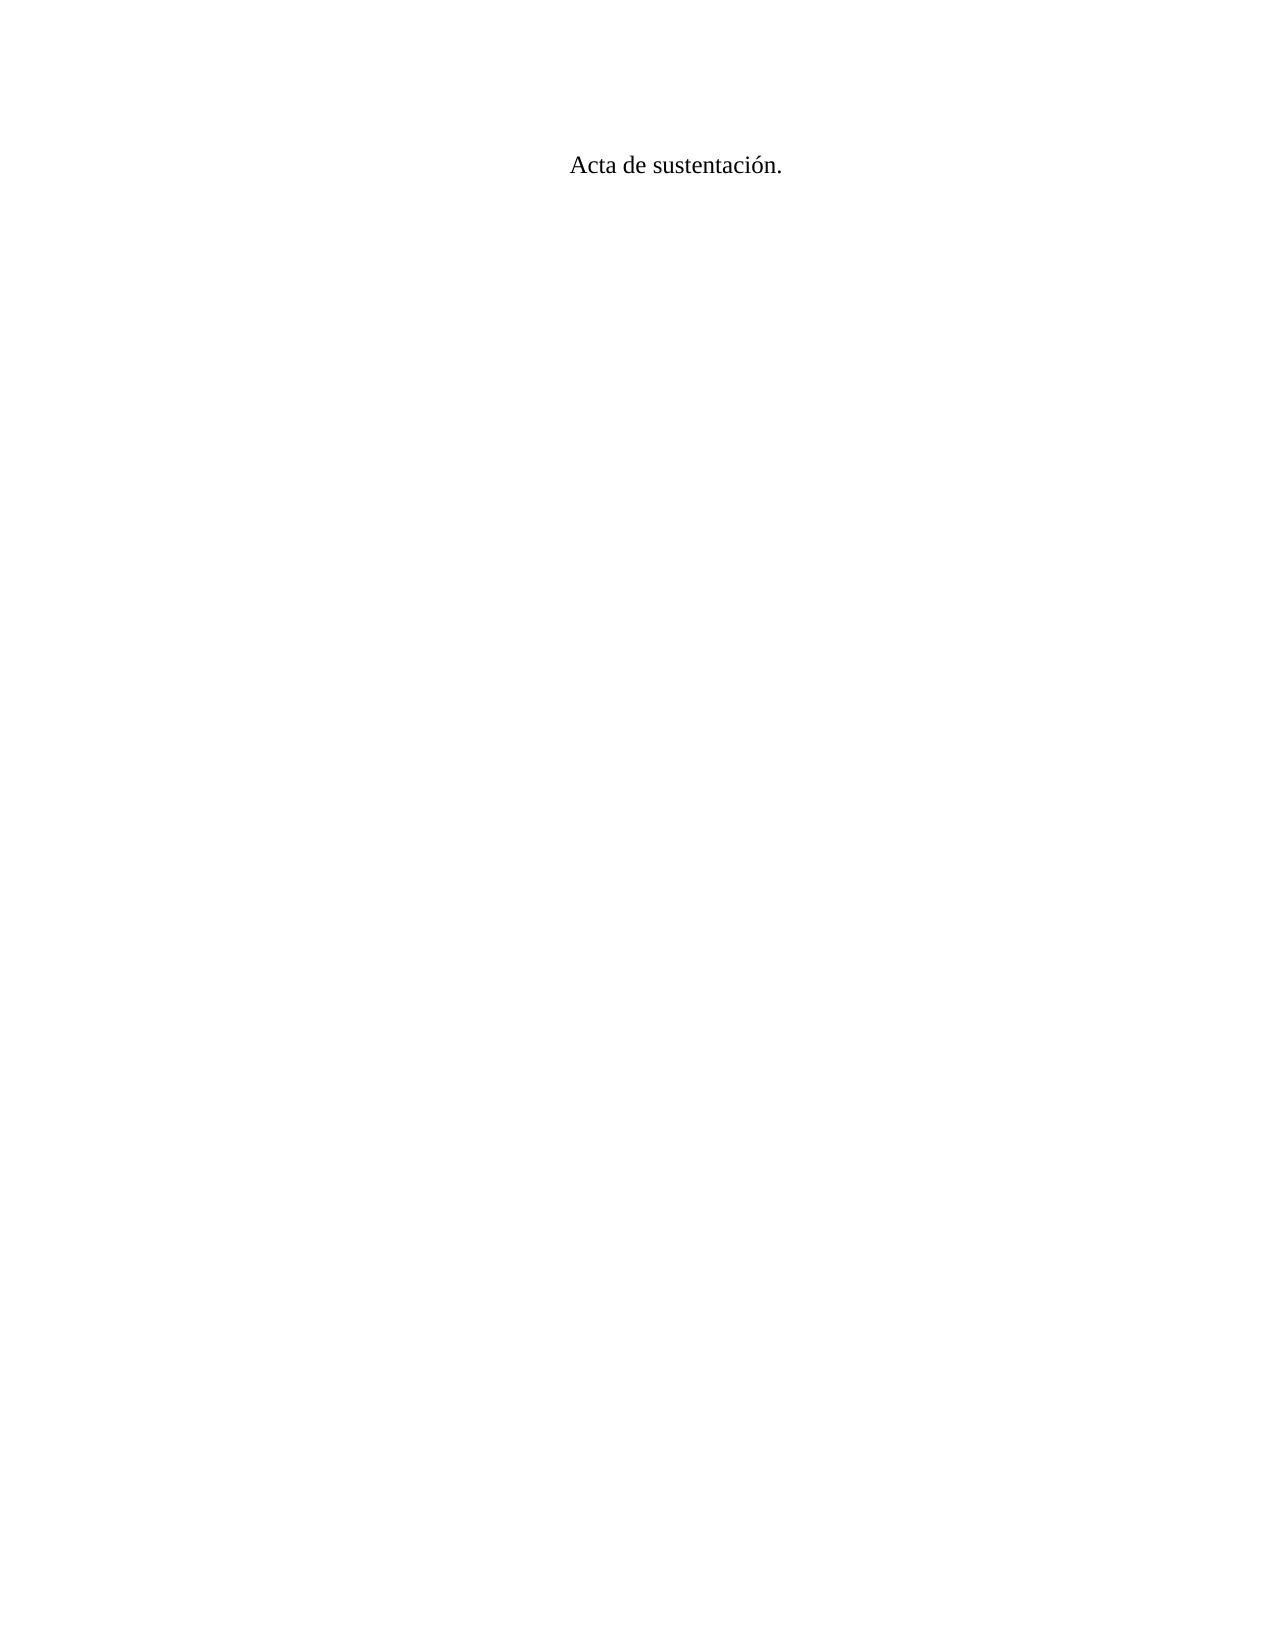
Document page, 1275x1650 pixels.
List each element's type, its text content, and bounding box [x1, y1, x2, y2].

text Acta de sustentación. [150, 150, 1125, 179]
